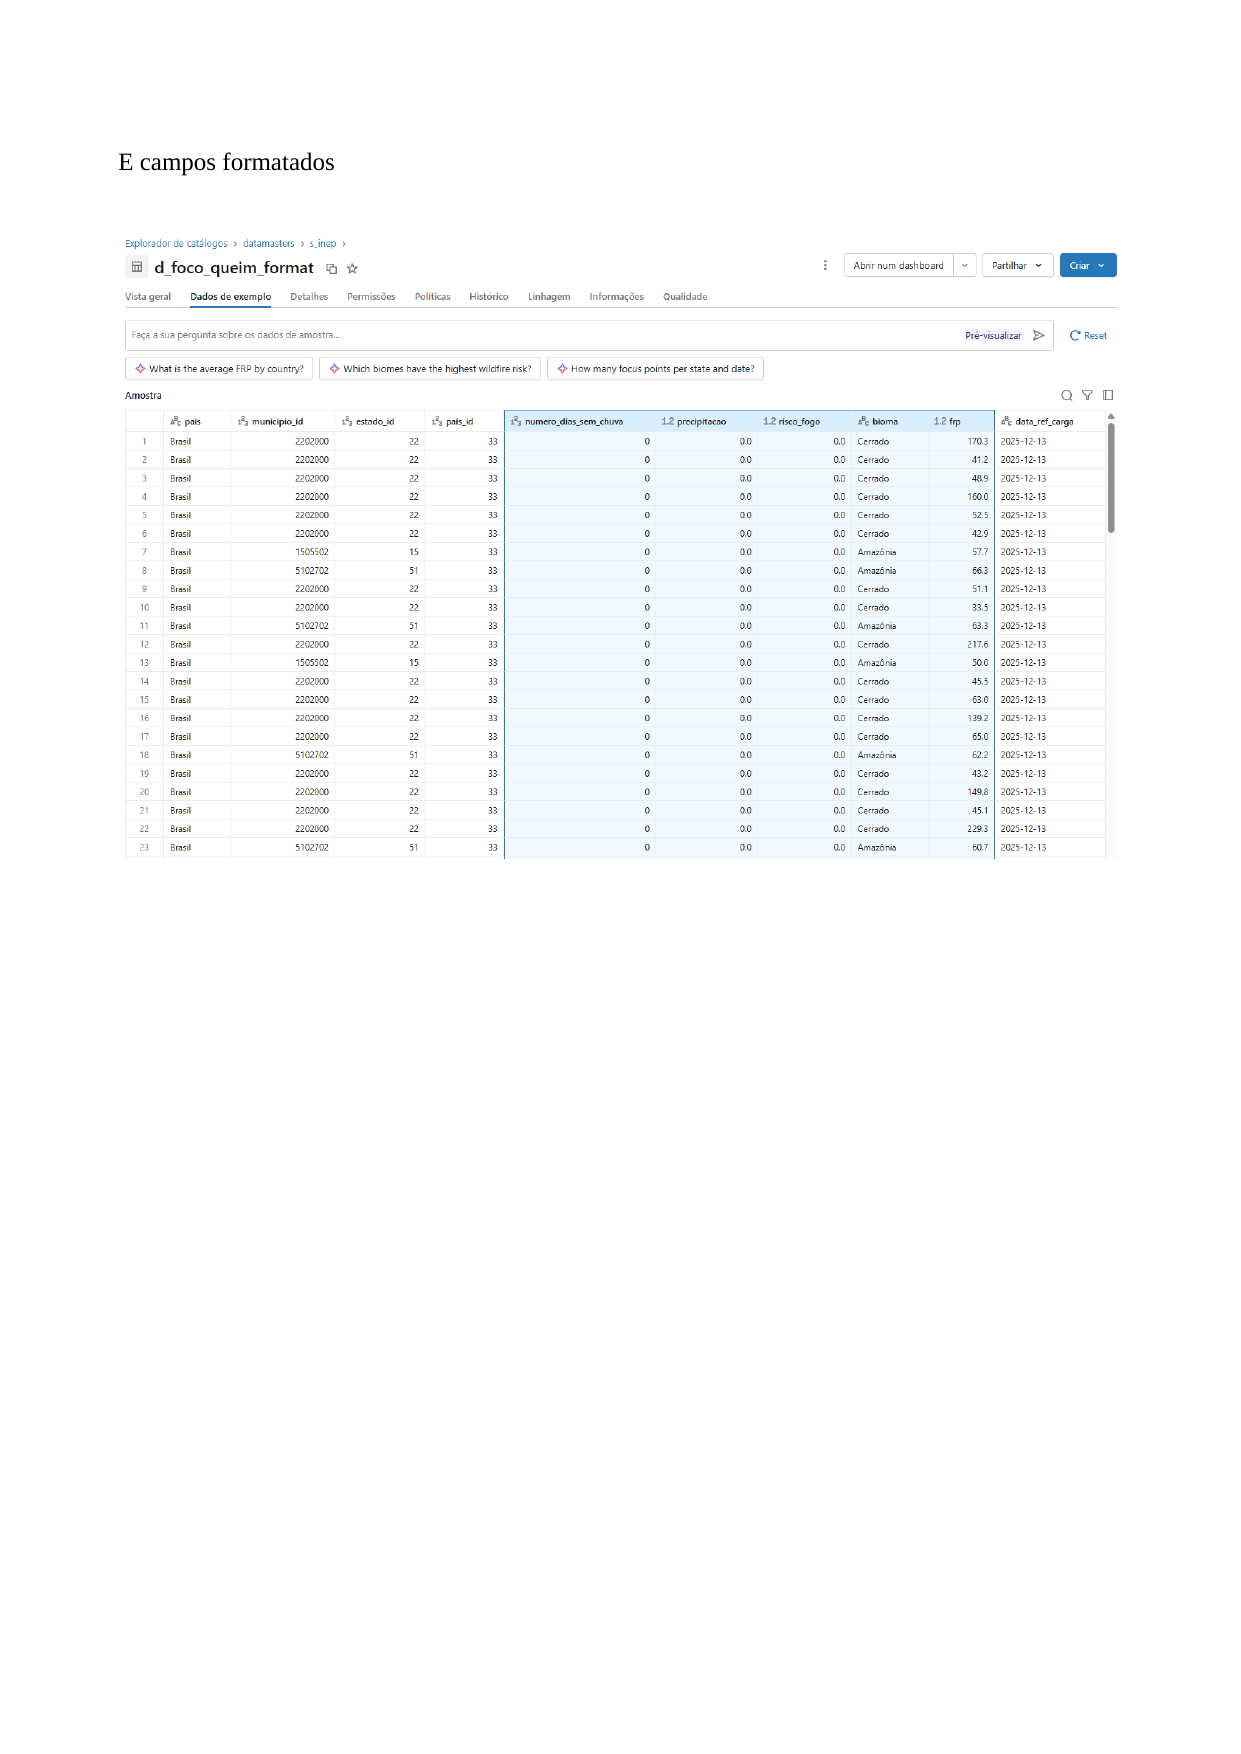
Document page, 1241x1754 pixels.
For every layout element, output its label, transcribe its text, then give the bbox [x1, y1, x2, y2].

text E campos formatados [118, 147, 1122, 176]
picture [118, 233, 1123, 859]
